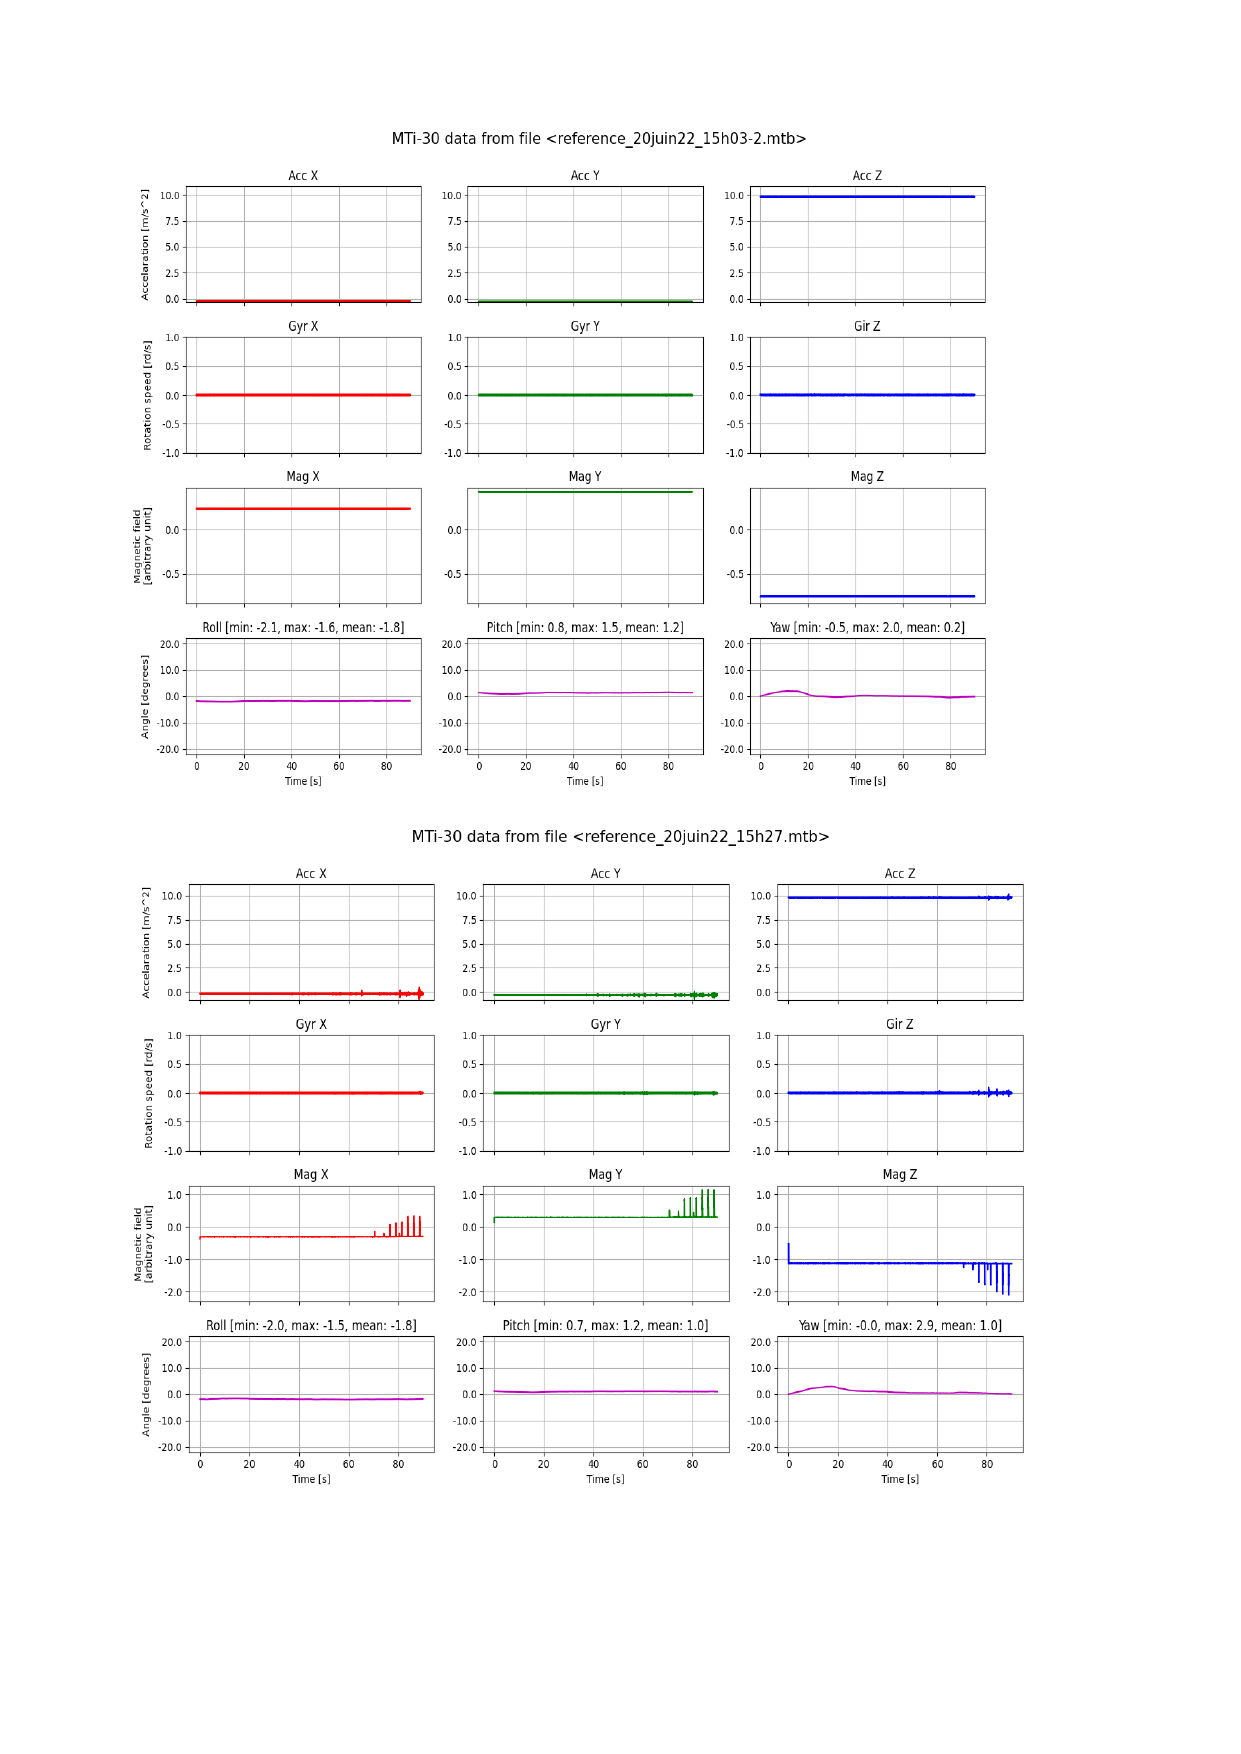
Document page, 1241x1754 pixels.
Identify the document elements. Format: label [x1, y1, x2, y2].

picture [118, 118, 1080, 798]
picture [118, 816, 1123, 1496]
